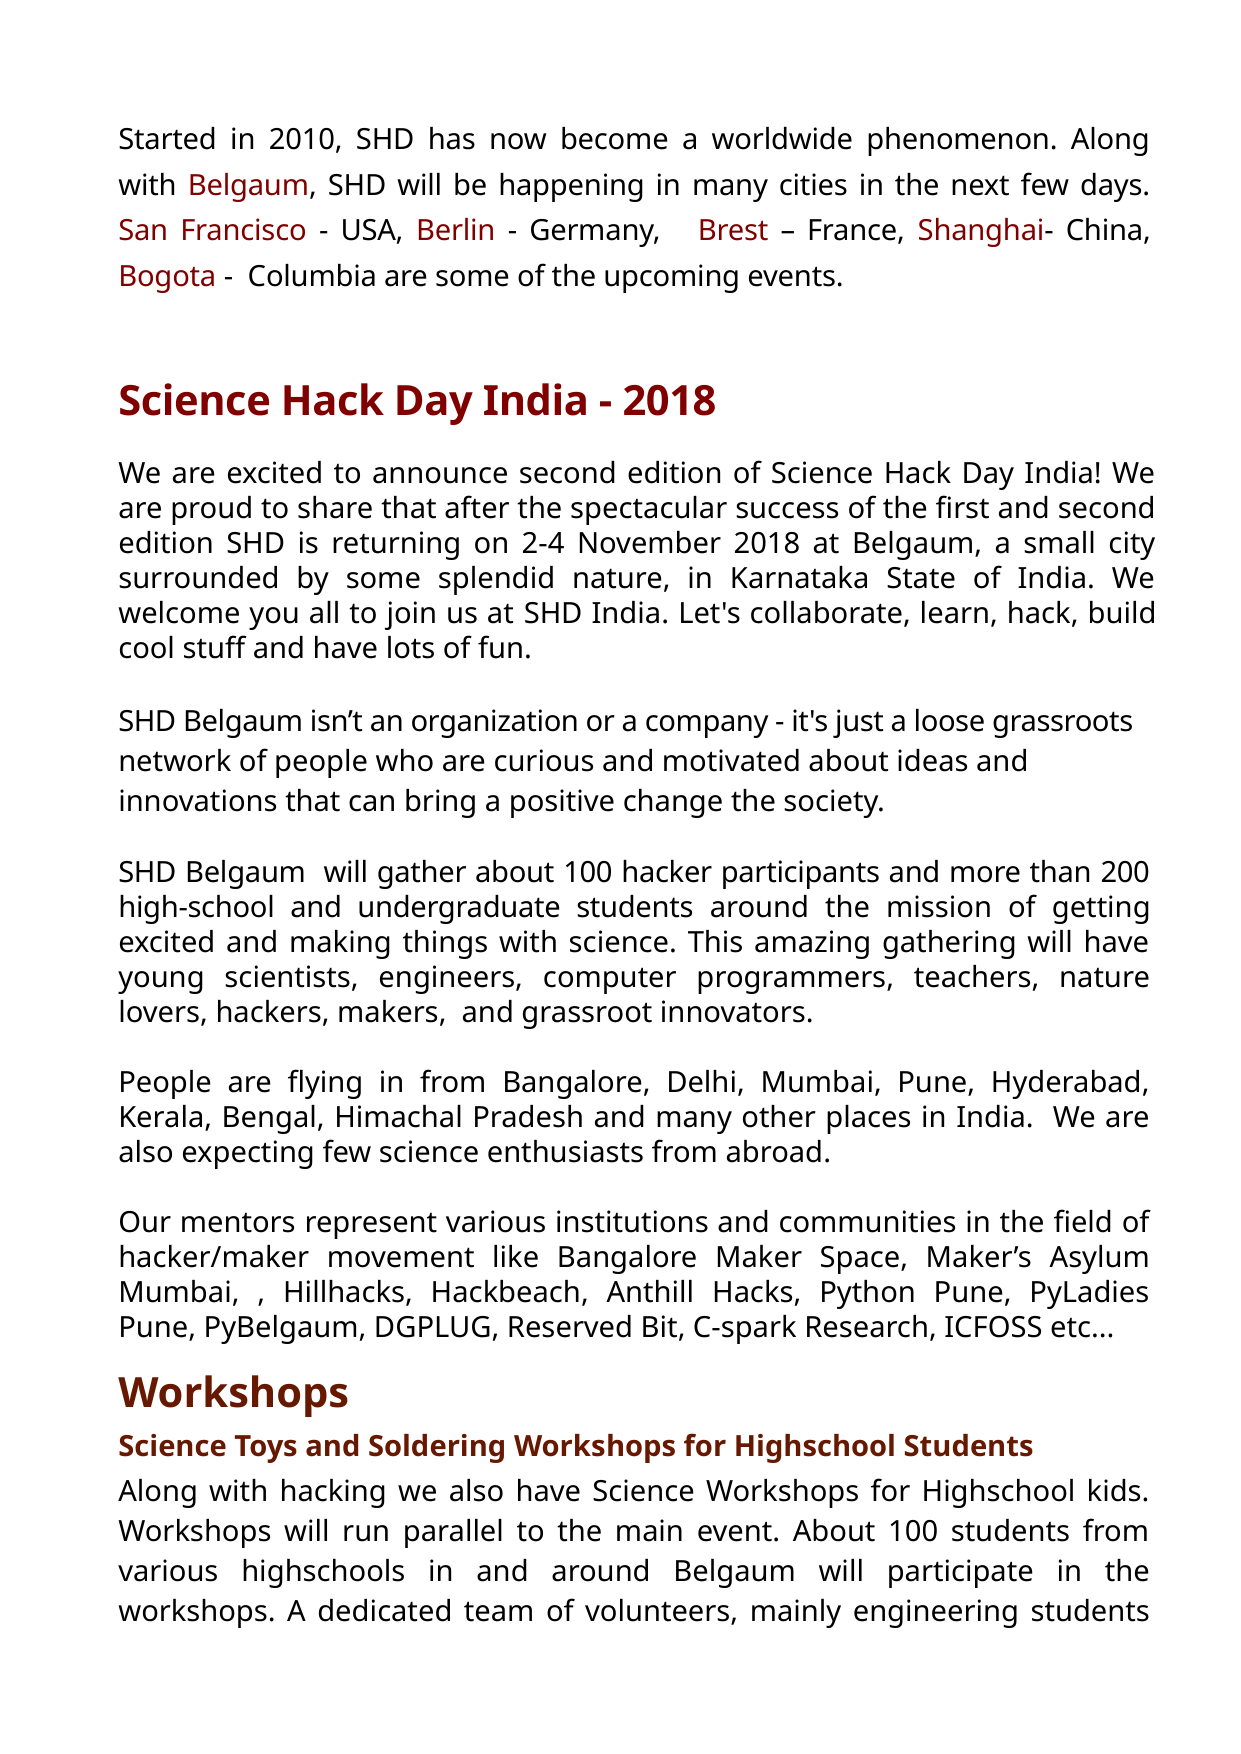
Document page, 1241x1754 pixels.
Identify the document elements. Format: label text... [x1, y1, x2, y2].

text We are excited to announce second edition of Science Hack Day India! We are proud to share that after the spectacular success of the first and second edition SHD is returning on 2-4 November 2018 at Belgaum, a small city surrounded by some splendid nature, in Karnataka State of India. We welcome you all to join us at SHD India. Let's collaborate, learn, hack, build cool stuff and have lots of fun. [118, 456, 1157, 666]
text Our mentors represent various institutions and communities in the field of hacker/maker movement like Bangalore Maker Space, Maker’s Asylum Mumbai, , Hillhacks, Hackbeach, Anthill Hacks, Python Pune, PyLadies Pune, PyBelgaum, DGPLUG, Reserved Bit, C-spark Research, ICFOSS etc... [118, 1205, 1151, 1345]
text Along with hacking we also have Science Workshops for Highschool kids. Workshops will run parallel to the main event. About 100 students from various highschools in and around Belgaum will participate in the workshops. A dedicated team of volunteers, mainly engineering students [118, 1471, 1151, 1629]
subtitle Workshops [118, 1362, 1151, 1419]
text SHD Belgaum isn’t an organization or a company - it's just a loose grassroots network of people who are curious and motivated about ideas and innovations that can bring a positive change the society. [118, 701, 1151, 820]
text SHD Belgaum will gather about 100 hacker participants and more than 200 high-school and undergraduate students around the mission of getting excited and making things with science. This amazing gathering will have young scientists, engineers, computer programmers, teachers, nature lovers, hackers, makers, and grassroot innovators. [118, 855, 1151, 1030]
text People are flying in from Bangalore, Delhi, Mumbai, Pune, Hyderabad, Kerala, Bengal, Himachal Pradesh and many other places in India. We are also expecting few science enthusiasts from abroad. [118, 1065, 1151, 1170]
subtitle Science Toys and Soldering Workshops for Highschool Students [118, 1425, 1110, 1465]
text Started in 2010, SHD has now become a worldwide phenomenon. Along with Belgaum, SHD will be happening in many cities in the next few days. San Francisco - USA, Berlin - Germany, Brest – France, Shanghai- China, Bogota - Columbia are some of the upcoming events. [118, 118, 1151, 295]
text Science Hack Day India - 2018 [118, 371, 1058, 427]
